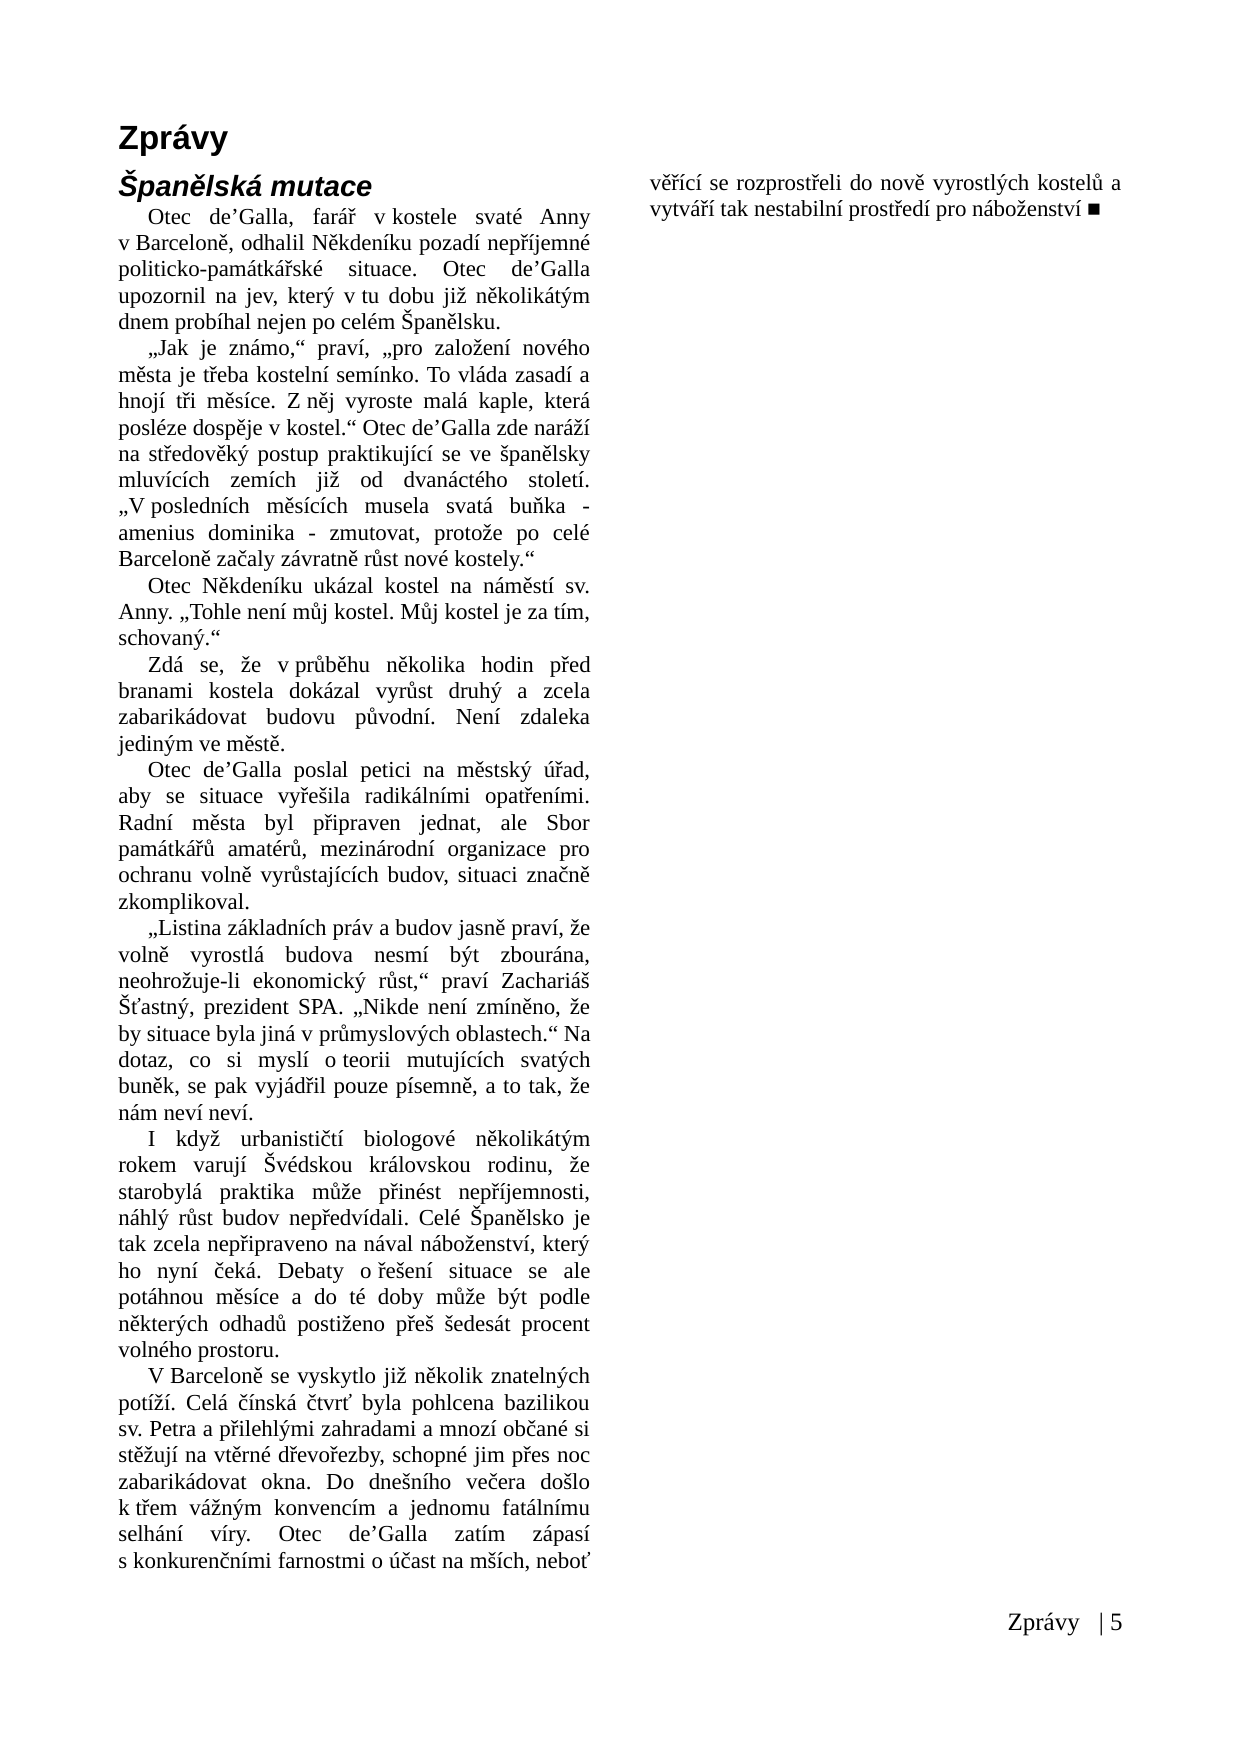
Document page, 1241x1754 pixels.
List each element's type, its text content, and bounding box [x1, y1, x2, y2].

text Otec Někdeníku ukázal kostel na náměstí sv. Anny. „Tohle není můj kostel. Můj kostel je za tím, schovaný.“ [118, 572, 591, 651]
text „Listina základních práv a budov jasně praví, že volně vyrostlá budova nesmí být zbourána, neohrožuje-li ekonomický růst,“ praví Zachariáš Šťastný, prezident SPA. „Nikde není zmíněno, že by situace byla jiná v průmyslových oblastech.“ Na dotaz, co si myslí o teorii mutujících svatých buněk, se pak vyjádřil pouze písemně, a to tak, že nám neví neví. [118, 914, 591, 1125]
subtitle Zprávy [118, 118, 1122, 157]
text V Barceloně se vyskytlo již několik znatelných potíží. Celá čínská čtvrť byla pohlcena bazilikou sv. Petra a přilehlými zahradami a mnozí občané si stěžují na vtěrné dřevořezby, schopné jim přes noc zabarikádovat okna. Do dnešního večera došlo k třem vážným konvencím a jednomu fatálnímu selhání víry. Otec de’Galla zatím zápasí s konkurenčními farnostmi o účast na mších, neboť [118, 1362, 591, 1573]
text „Jak je známo,“ praví, „pro založení nového města je třeba kostelní semínko. To vláda zasadí a hnojí tři měsíce. Z něj vyroste malá kaple, která posléze dospěje v kostel.“ Otec de’Galla zde naráží na středověký postup praktikující se ve španělsky mluvících zemích již od dvanáctého století. „V posledních měsících musela svatá buňka - amenius dominika - zmutovat, protože po celé Barceloně začaly závratně růst nové kostely.“ [118, 334, 591, 572]
text I když urbanističtí biologové několikátým rokem varují Švédskou královskou rodinu, že starobylá praktika může přinést nepříjemnosti, náhlý růst budov nepředvídali. Celé Španělsko je tak zcela nepřipraveno na nával náboženství, který ho nyní čeká. Debaty o řešení situace se ale potáhnou měsíce a do té doby může být podle některých odhadů postiženo přeš šedesát procent volného prostoru. [118, 1125, 591, 1362]
text Otec de’Galla poslal petici na městský úřad, aby se situace vyřešila radikálními opatřeními. Radní města byl připraven jednat, ale Sbor památkářů amatérů, mezinárodní organizace pro ochranu volně vyrůstajících budov, situaci značně zkomplikoval. [118, 756, 591, 914]
text věřící se rozprostřeli do nově vyrostlých kostelů a vytváří tak nestabilní prostředí pro náboženství ■ [649, 169, 1122, 222]
text Otec de’Galla, farář v kostele svaté Anny v Barceloně, odhalil Někdeníku pozadí nepříjemné politicko-památkářské situace. Otec de’Galla upozornil na jev, který v tu dobu již několikátým dnem probíhal nejen po celém Španělsku. [118, 203, 591, 334]
subtitle Španělská mutace [118, 169, 591, 203]
text Zdá se, že v průběhu několika hodin před branami kostela dokázal vyrůst druhý a zcela zabarikádovat budovu původní. Není zdaleka jediným ve městě. [118, 651, 591, 756]
